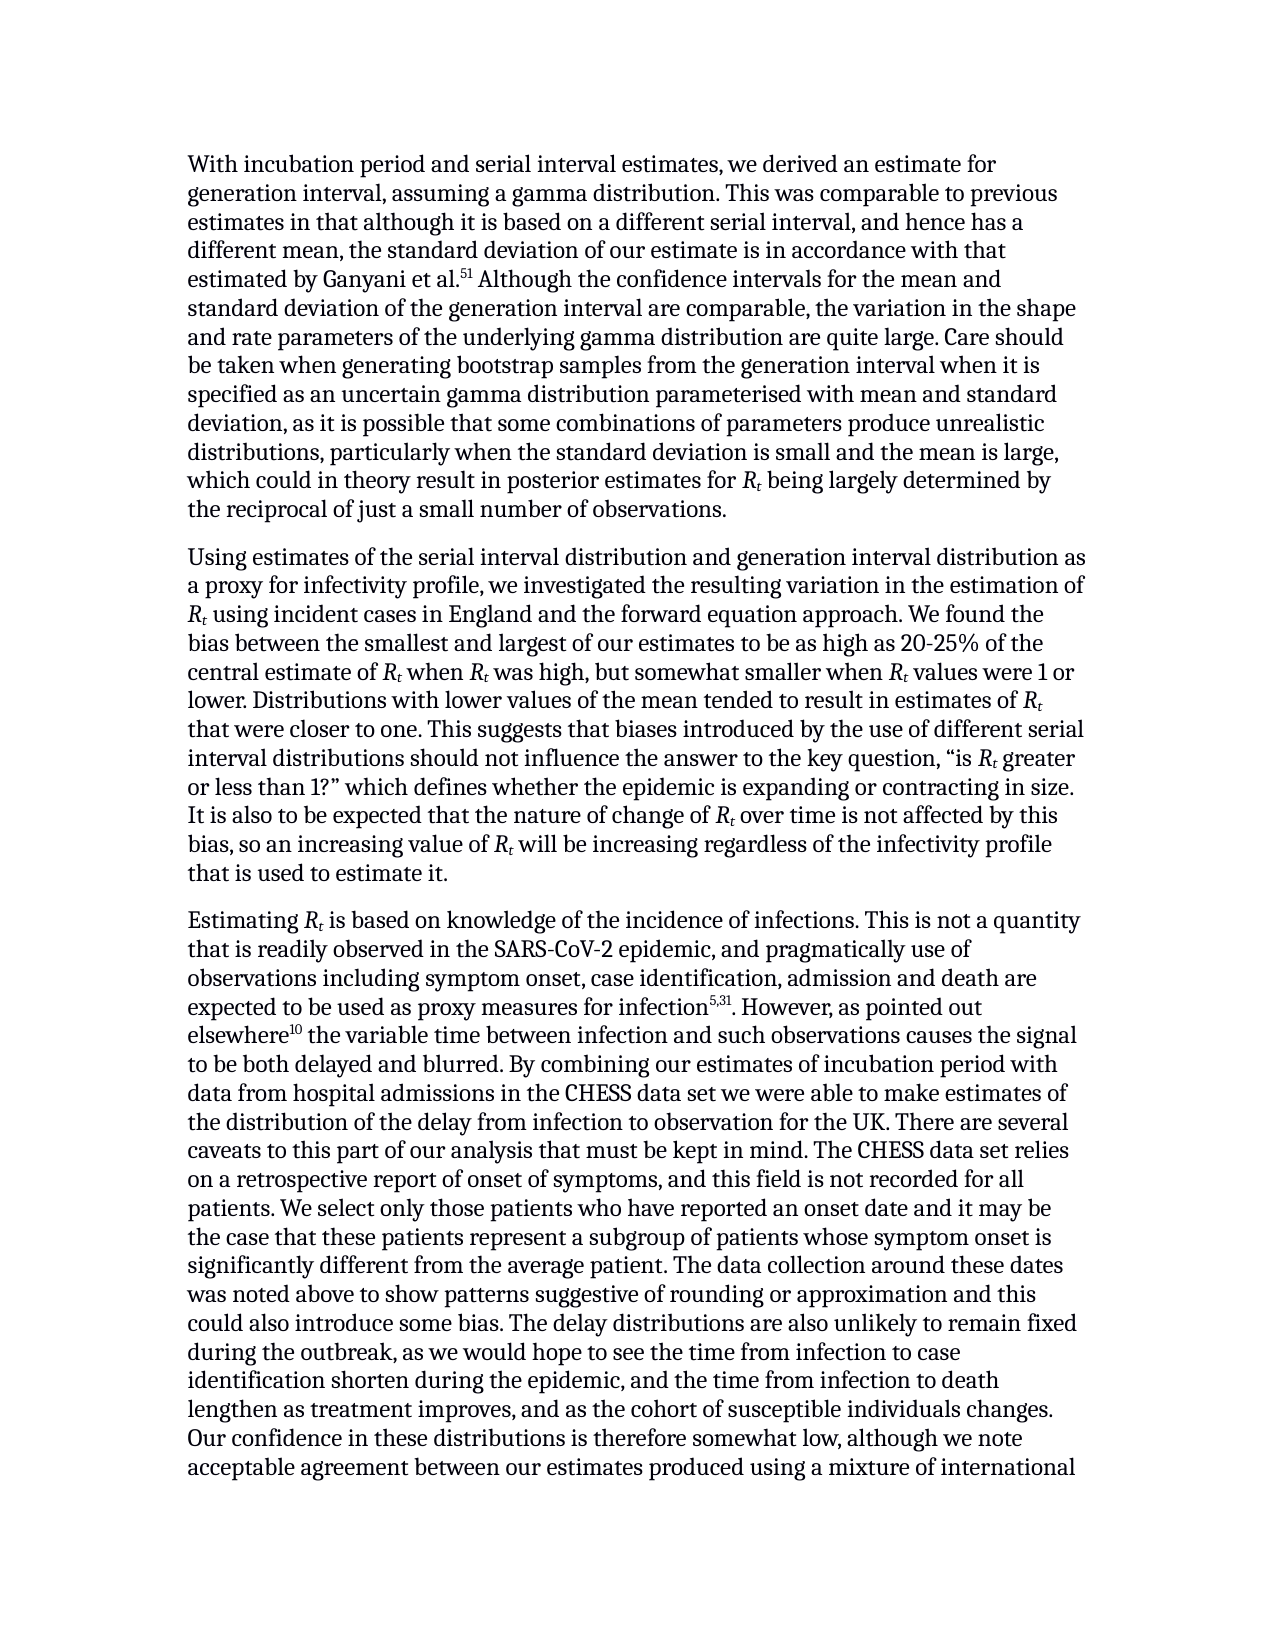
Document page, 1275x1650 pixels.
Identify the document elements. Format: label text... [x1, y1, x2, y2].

text Using estimates of the serial interval distribution and generation interval distribution as a proxy for infectivity profile, we investigated the resulting variation in the estimation of Rt using incident cases in England and the forward equation approach. We found the bias between the smallest and largest of our estimates to be as high as 20-25% of the central estimate of Rt when Rt was high, but somewhat smaller when Rt values were 1 or lower. Distributions with lower values of the mean tended to result in estimates of Rt that were closer to one. This suggests that biases introduced by the use of different serial interval distributions should not influence the answer to the key question, “is Rt greater or less than 1?” which defines whether the epidemic is expanding or contracting in size. It is also to be expected that the nature of change of Rt over time is not affected by this bias, so an increasing value of Rt will be increasing regardless of the infectivity profile that is used to estimate it. [187, 542, 1087, 887]
text Estimating Rt is based on knowledge of the incidence of infections. This is not a quantity that is readily observed in the SARS-CoV-2 epidemic, and pragmatically use of observations including symptom onset, case identification, admission and death are expected to be used as proxy measures for infection5,31. However, as pointed out elsewhere10 the variable time between infection and such observations causes the signal to be both delayed and blurred. By combining our estimates of incubation period with data from hospital admissions in the CHESS data set we were able to make estimates of the distribution of the delay from infection to observation for the UK. There are several caveats to this part of our analysis that must be kept in mind. The CHESS data set relies on a retrospective report of onset of symptoms, and this field is not recorded for all patients. We select only those patients who have reported an onset date and it may be the case that these patients represent a subgroup of patients whose symptom onset is significantly different from the average patient. The data collection around these dates was noted above to show patterns suggestive of rounding or approximation and this could also introduce some bias. The delay distributions are also unlikely to remain fixed during the outbreak, as we would hope to see the time from infection to case identification shorten during the epidemic, and the time from infection to death lengthen as treatment improves, and as the cohort of susceptible individuals changes. Our confidence in these distributions is therefore somewhat low, although we note acceptable agreement between our estimates produced using a mixture of international [187, 906, 1087, 1481]
text With incubation period and serial interval estimates, we derived an estimate for generation interval, assuming a gamma distribution. This was comparable to previous estimates in that although it is based on a different serial interval, and hence has a different mean, the standard deviation of our estimate is in accordance with that estimated by Ganyani et al.51 Although the confidence intervals for the mean and standard deviation of the generation interval are comparable, the variation in the shape and rate parameters of the underlying gamma distribution are quite large. Care should be taken when generating bootstrap samples from the generation interval when it is specified as an uncertain gamma distribution parameterised with mean and standard deviation, as it is possible that some combinations of parameters produce unrealistic distributions, particularly when the standard deviation is small and the mean is large, which could in theory result in posterior estimates for Rt being largely determined by the reciprocal of just a small number of observations. [187, 150, 1087, 524]
